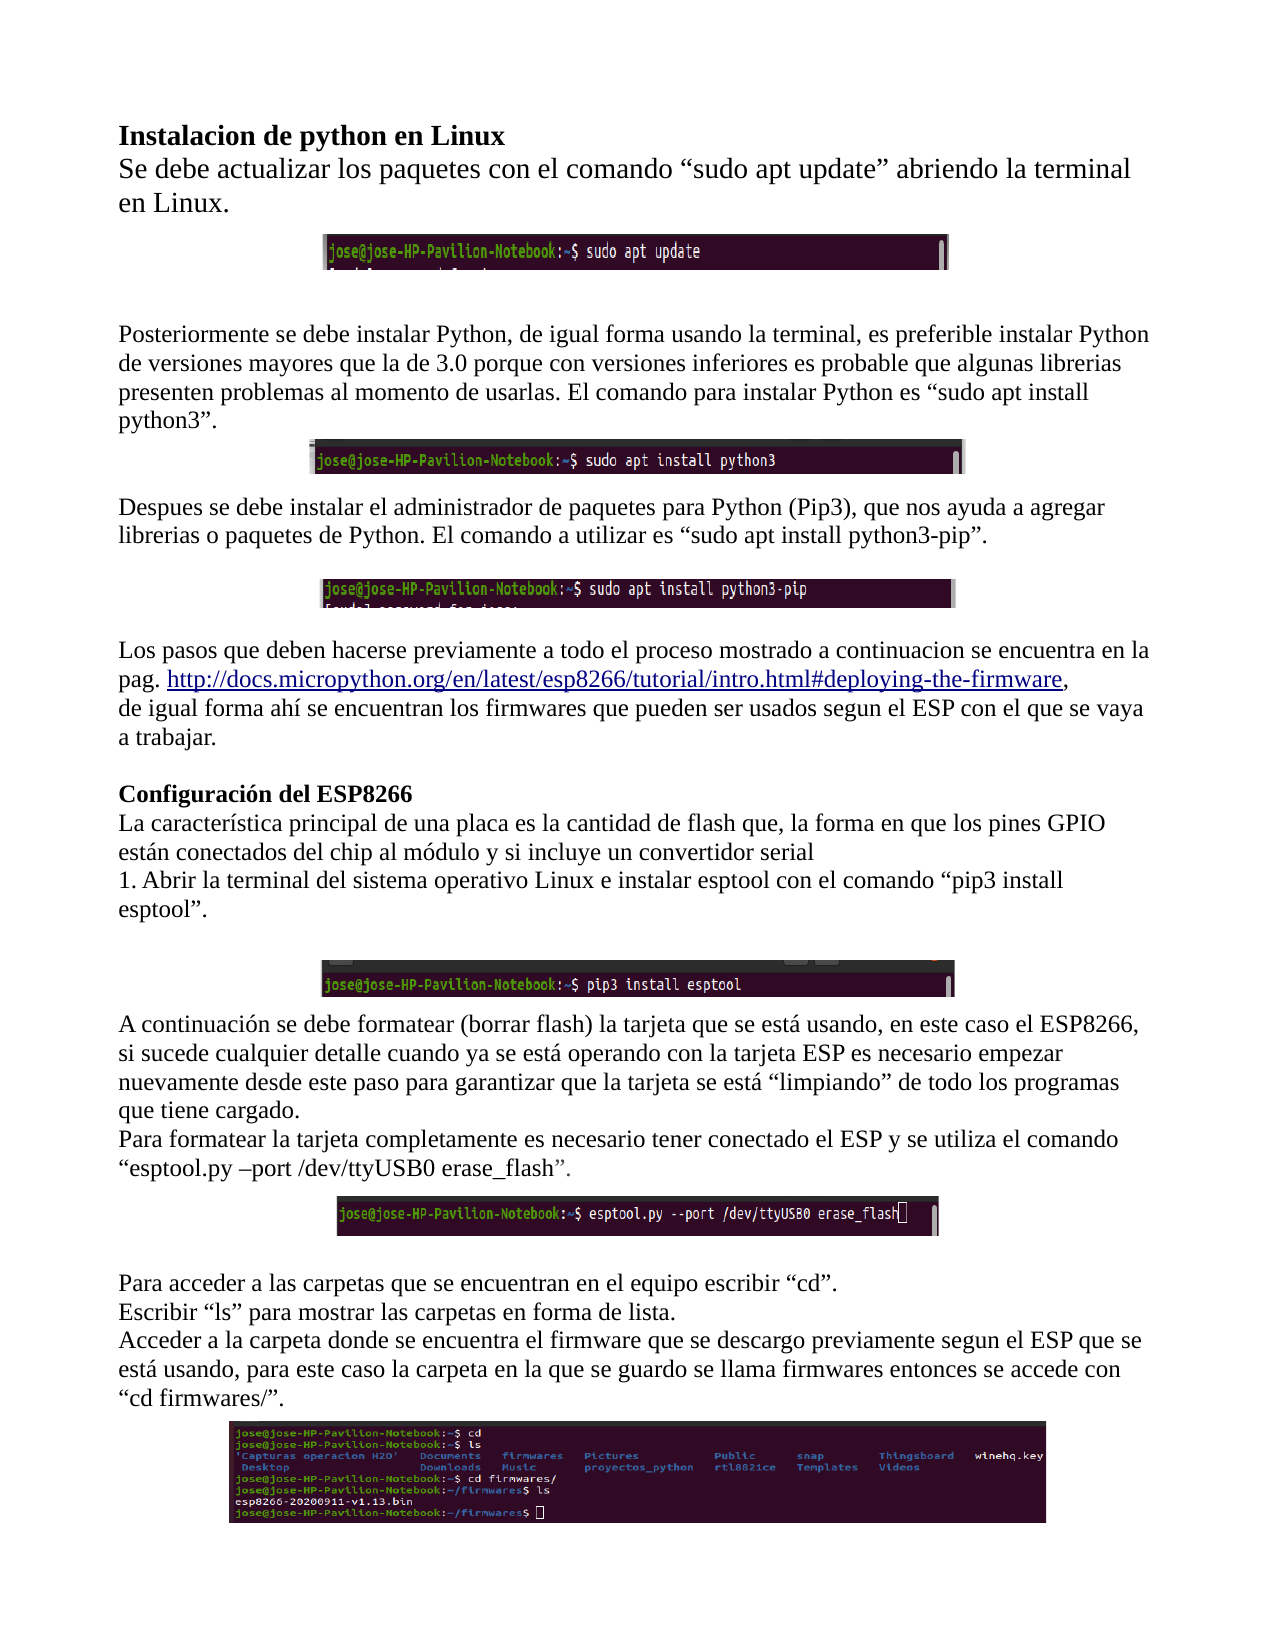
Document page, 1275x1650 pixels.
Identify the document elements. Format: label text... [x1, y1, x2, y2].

text 1. Abrir la terminal del sistema operativo Linux e instalar esptool con el comando “pip3 install esptool”. [118, 866, 1157, 923]
text Para formatear la tarjeta completamente es necesario tener conectado el ESP y se utiliza el comando “esptool.py –port /dev/ttyUSB0 erase_flash”. [118, 1124, 1157, 1182]
text Despues se debe instalar el administrador de paquetes para Python (Pip3), que nos ayuda a agregar librerias o paquetes de Python. El comando a utilizar es “sudo apt install python3-pip”. [118, 492, 1157, 549]
picture [309, 439, 966, 473]
text Escribir “ls” para mostrar las carpetas en forma de lista. [118, 1297, 1157, 1326]
text A continuación se debe formatear (borrar flash) la tarjeta que se está usando, en este caso el ESP8266, si sucede cualquier detalle cuando ya se está operando con la tarjeta ESP es necesario empezar nuevamente desde este paso para garantizar que la tarjeta se está “limpiando” de todo los programas que tiene cargado. [118, 1009, 1157, 1124]
picture [336, 1196, 939, 1236]
text Acceder a la carpeta donde se encuentra el firmware que se descargo previamente segun el ESP que se está usando, para este caso la carpeta en la que se guardo se llama firmwares entonces se accede con “cd firmwares/”. [118, 1326, 1157, 1412]
picture [319, 579, 956, 608]
text Configuración del ESP8266 [118, 779, 1157, 808]
text La característica principal de una placa es la cantidad de flash que, la forma en que los pines GPIO están conectados del chip al módulo y si incluye un convertidor serial [118, 808, 1157, 866]
text Para acceder a las carpetas que se encuentran en el equipo escribir “cd”. [118, 1268, 1157, 1297]
text Los pasos que deben hacerse previamente a todo el proceso mostrado a continuacion se encuentra en la pag. http://docs.micropython.org/en/latest/esp8266/tutorial/intro.html#deploying-the-firmware, [118, 636, 1157, 693]
text de igual forma ahí se encuentran los firmwares que pueden ser usados segun el ESP con el que se vaya a trabajar. [118, 693, 1157, 751]
text Posteriormente se debe instalar Python, de igual forma usando la terminal, es preferible instalar Python de versiones mayores que la de 3.0 porque con versiones inferiores es probable que algunas librerias presenten problemas al momento de usarlas. El comando para instalar Python es “sudo apt install python3”. [118, 319, 1157, 434]
picture [229, 1421, 1047, 1485]
text Se debe actualizar los paquetes con el comando “sudo apt update” abriendo la terminal en Linux. [118, 152, 1157, 219]
text Instalacion de python en Linux [118, 118, 1157, 152]
picture [322, 234, 949, 259]
picture [320, 960, 955, 997]
